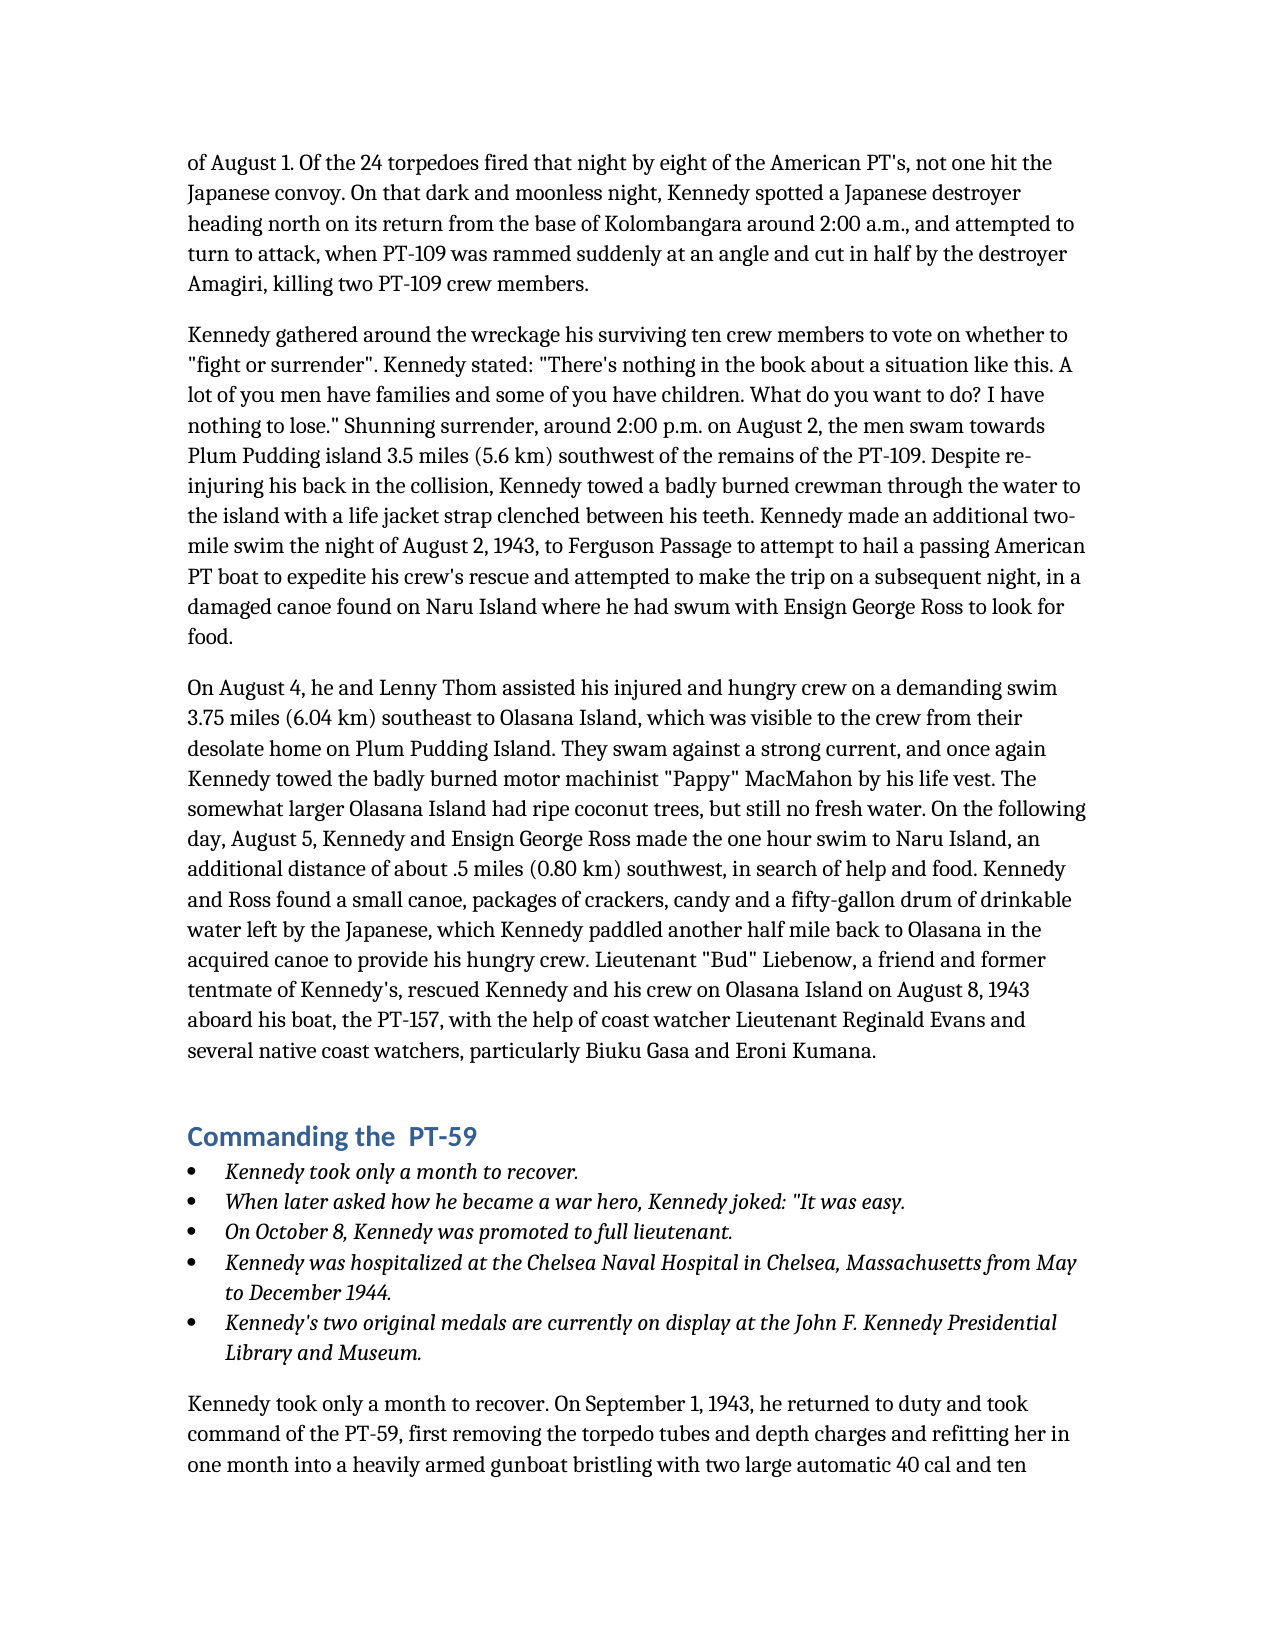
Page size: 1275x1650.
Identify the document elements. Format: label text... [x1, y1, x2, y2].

text Kennedy gathered around the wreckage his surviving ten crew members to vote on whether to "fight or surrender". Kennedy stated: "There's nothing in the book about a situation like this. A lot of you men have families and some of you have children. What do you want to do? I have nothing to lose." Shunning surrender, around 2:00 p.m. on August 2, the men swam towards Plum Pudding island 3.5 miles (5.6 km) southwest of the remains of the PT-109. Despite re-injuring his back in the collision, Kennedy towed a badly burned crewman through the water to the island with a life jacket strap clenched between his teeth. Kennedy made an additional two-mile swim the night of August 2, 1943, to Ferguson Passage to attempt to hail a passing American PT boat to expedite his crew's rescue and attempted to make the trip on a subsequent night, in a damaged canoe found on Naru Island where he had swum with Ensign George Ross to look for food. [187, 322, 1087, 650]
subtitle Commanding the PT-59 [187, 1118, 1087, 1153]
list Kennedy's two original medals are currently on display at the John F. Kennedy Presidential Library and Museum. [187, 1310, 1087, 1366]
text On August 4, he and Lenny Thom assisted his injured and hungry crew on a demanding swim 3.75 miles (6.04 km) southeast to Olasana Island, which was visible to the crew from their desolate home on Plum Pudding Island. They swam against a strong current, and once again Kennedy towed the badly burned motor machinist "Pappy" MacMahon by his life vest. The somewhat larger Olasana Island had ripe coconut trees, but still no fresh water. On the following day, August 5, Kennedy and Ensign George Ross made the one hour swim to Naru Island, an additional distance of about .5 miles (0.80 km) southwest, in search of help and food. Kennedy and Ross found a small canoe, packages of crackers, candy and a fifty-gallon drum of drinkable water left by the Japanese, which Kennedy paddled another half mile back to Olasana in the acquired canoe to provide his hungry crew. Lieutenant "Bud" Liebenow, a friend and former tentmate of Kennedy's, rescued Kennedy and his crew on Olasana Island on August 8, 1943 aboard his boat, the PT-157, with the help of coast watcher Lieutenant Reginald Evans and several native coast watchers, particularly Biuku Gasa and Eroni Kumana. [187, 675, 1087, 1064]
text of August 1. Of the 24 torpedoes fired that night by eight of the American PT's, not one hit the Japanese convoy. On that dark and moonless night, Kennedy spotted a Japanese destroyer heading north on its return from the base of Kolombangara around 2:00 a.m., and attempted to turn to attack, when PT-109 was rammed suddenly at an angle and cut in half by the destroyer Amagiri, killing two PT-109 crew members. [187, 150, 1087, 297]
list On October 8, Kennedy was promoted to full lieutenant. [187, 1219, 1087, 1245]
list When later asked how he became a war hero, Kennedy joked: "It was easy. [187, 1189, 1087, 1215]
text Kennedy took only a month to recover. On September 1, 1943, he returned to duty and took command of the PT-59, first removing the torpedo tubes and depth charges and refitting her in one month into a heavily armed gunboat bristling with two large automatic 40 cal and ten [187, 1391, 1087, 1478]
list Kennedy was hospitalized at the Chelsea Naval Hospital in Chelsea, Massachusetts from May to December 1944. [187, 1249, 1087, 1306]
list Kennedy took only a month to recover. [187, 1159, 1087, 1185]
